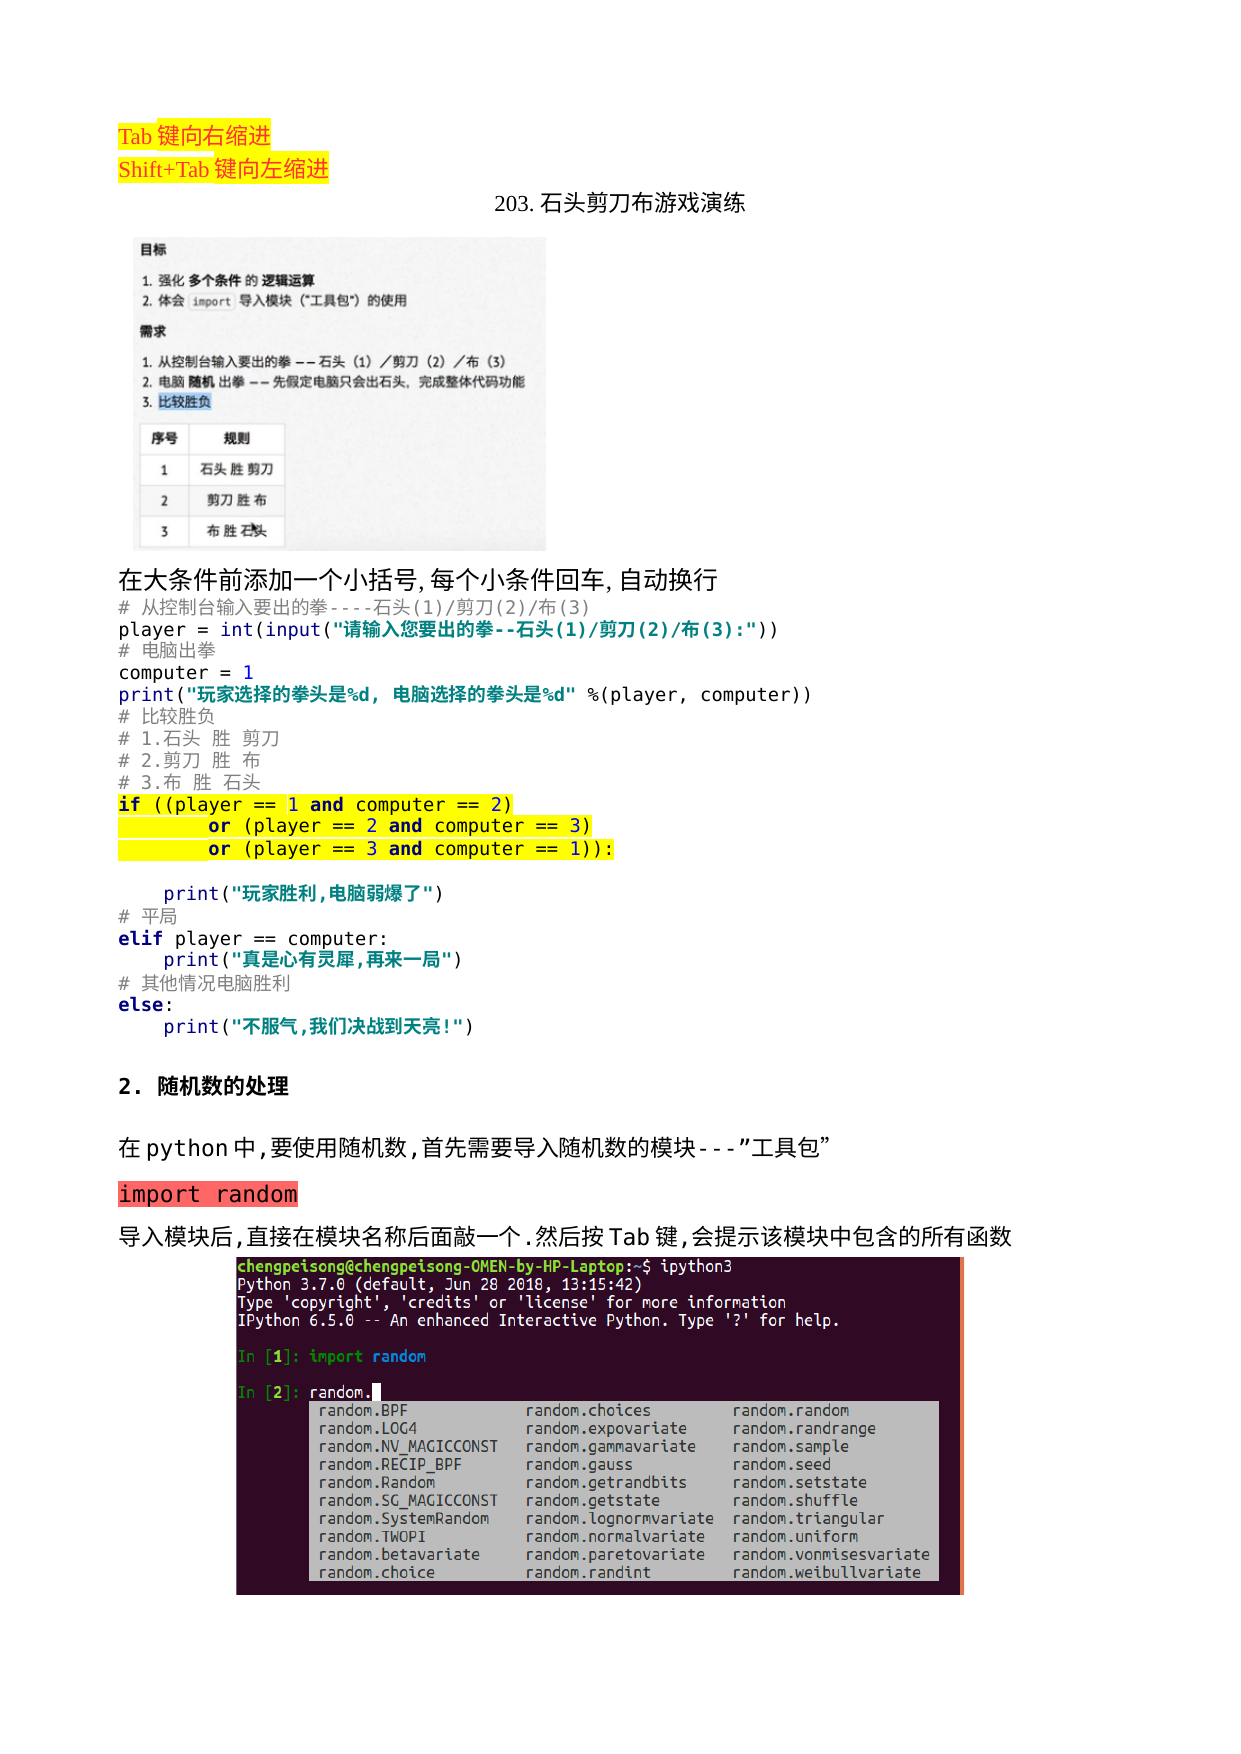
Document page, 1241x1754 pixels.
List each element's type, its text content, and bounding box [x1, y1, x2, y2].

text print("玩家胜利,电脑弱爆了") [118, 883, 1122, 906]
text # 1.石头 胜 剪刀 [118, 728, 1122, 750]
picture [133, 237, 547, 551]
text # 2.剪刀 胜 布 [118, 750, 1122, 772]
text elif player == computer: [118, 928, 1122, 949]
text if ((player == 1 and computer == 2) [118, 793, 1122, 815]
text # 平局 [118, 906, 1122, 928]
text 在python中,要使用随机数,首先需要导入随机数的模块---”工具包” [118, 1130, 1122, 1163]
text 导入模块后,直接在模块名称后面敲一个.然后按Tab键,会提示该模块中包含的所有函数 [118, 1219, 1122, 1252]
text or (player == 3 and computer == 1)): [118, 838, 1122, 861]
text # 电脑出拳 [118, 640, 1122, 662]
text print("玩家选择的拳头是%d, 电脑选择的拳头是%d" %(player, computer)) [118, 684, 1122, 706]
text Tab键向右缩进 [118, 118, 1122, 151]
text import random [118, 1181, 1122, 1207]
picture [236, 1257, 965, 1595]
text or (player == 2 and computer == 3) [118, 815, 1122, 838]
text 2. 随机数的处理 [118, 1069, 1122, 1100]
text # 3.布 胜 石头 [118, 772, 1122, 793]
text print("真是心有灵犀,再来一局") [118, 949, 1122, 972]
text Shift+Tab键向左缩进 [118, 151, 1122, 184]
text else: [118, 994, 1122, 1016]
text # 比较胜负 [118, 706, 1122, 728]
text 在大条件前添加一个小括号, 每个小条件回车, 自动换行 [118, 560, 1122, 597]
text print("不服气,我们决战到天亮!") [118, 1016, 1122, 1039]
text computer = 1 [118, 662, 1122, 684]
text 203. 石头剪刀布游戏演练 [118, 184, 1122, 218]
text # 从控制台输入要出的拳----石头(1)/剪刀(2)/布(3) [118, 597, 1122, 618]
text # 其他情况电脑胜利 [118, 972, 1122, 994]
text player = int(input("请输入您要出的拳--石头(1)/剪刀(2)/布(3):")) [118, 618, 1122, 640]
